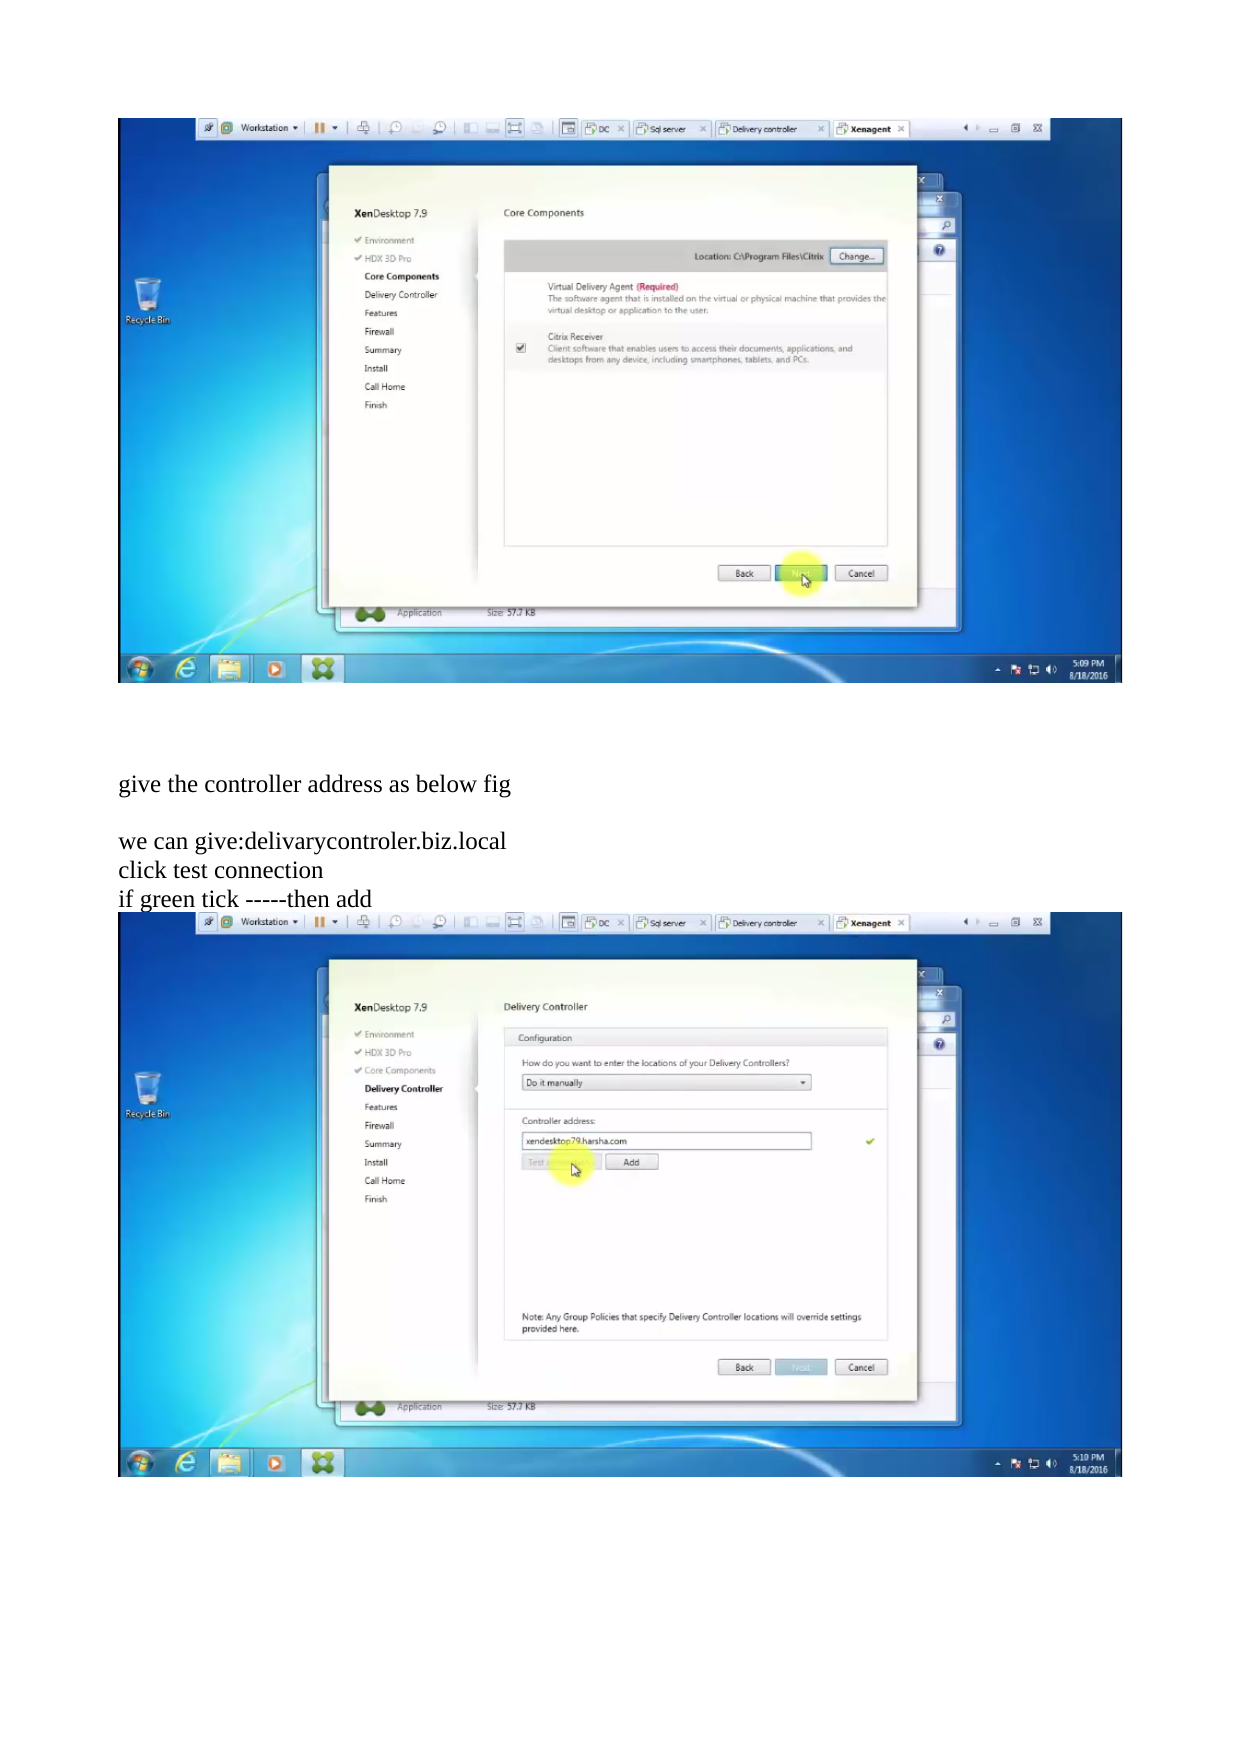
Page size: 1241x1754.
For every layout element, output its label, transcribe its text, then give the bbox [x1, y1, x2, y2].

picture [118, 118, 1123, 683]
text if green tick -----then add [118, 884, 1122, 912]
picture [118, 912, 1123, 1477]
text we can give:delivarycontroler.biz.local [118, 826, 1122, 855]
text give the controller address as below fig [118, 769, 1122, 797]
text click test connection [118, 855, 1122, 884]
